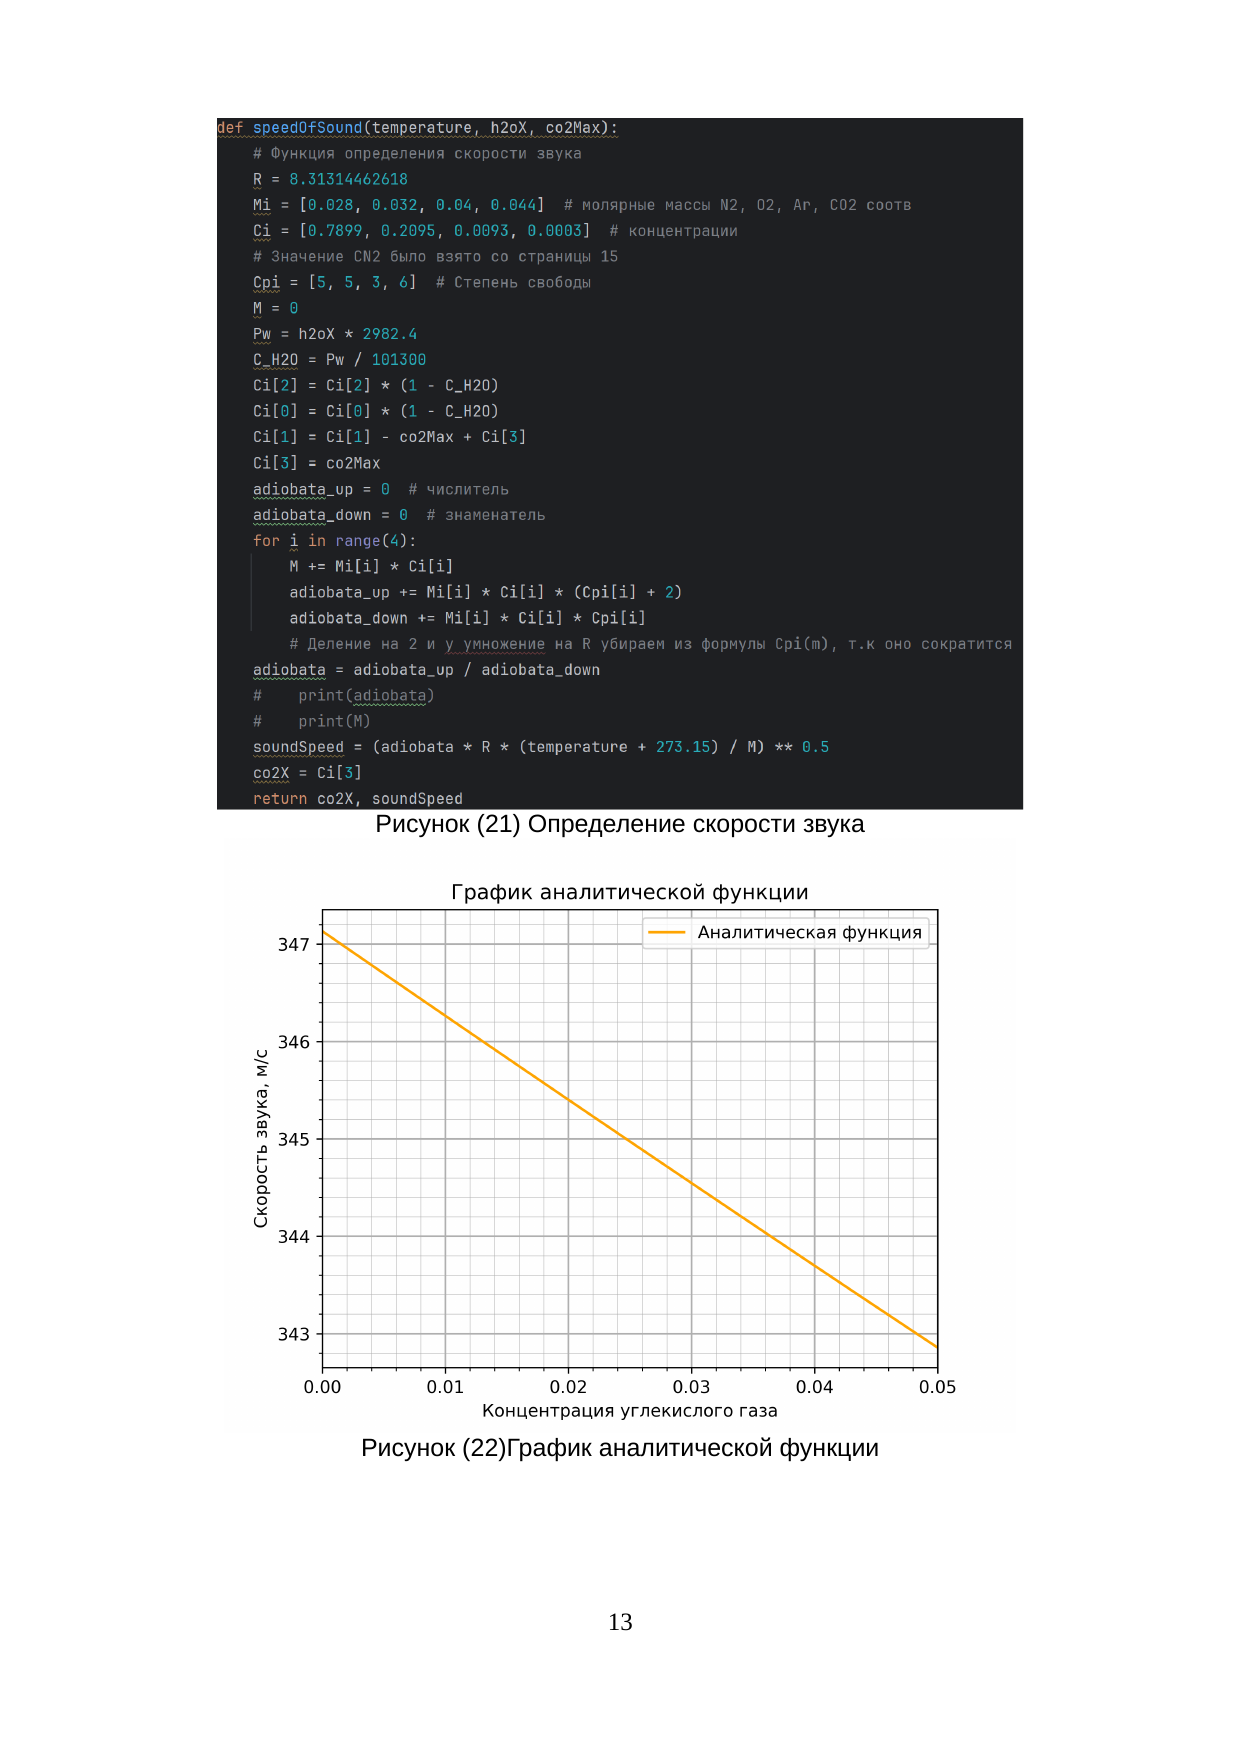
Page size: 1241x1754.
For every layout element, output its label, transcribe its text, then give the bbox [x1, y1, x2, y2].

text Рисунок (21) Определение скорости звука [118, 118, 1122, 838]
text Рисунок (22)График аналитической функции [118, 838, 1122, 1461]
picture [217, 118, 1024, 810]
picture [223, 838, 1017, 1433]
